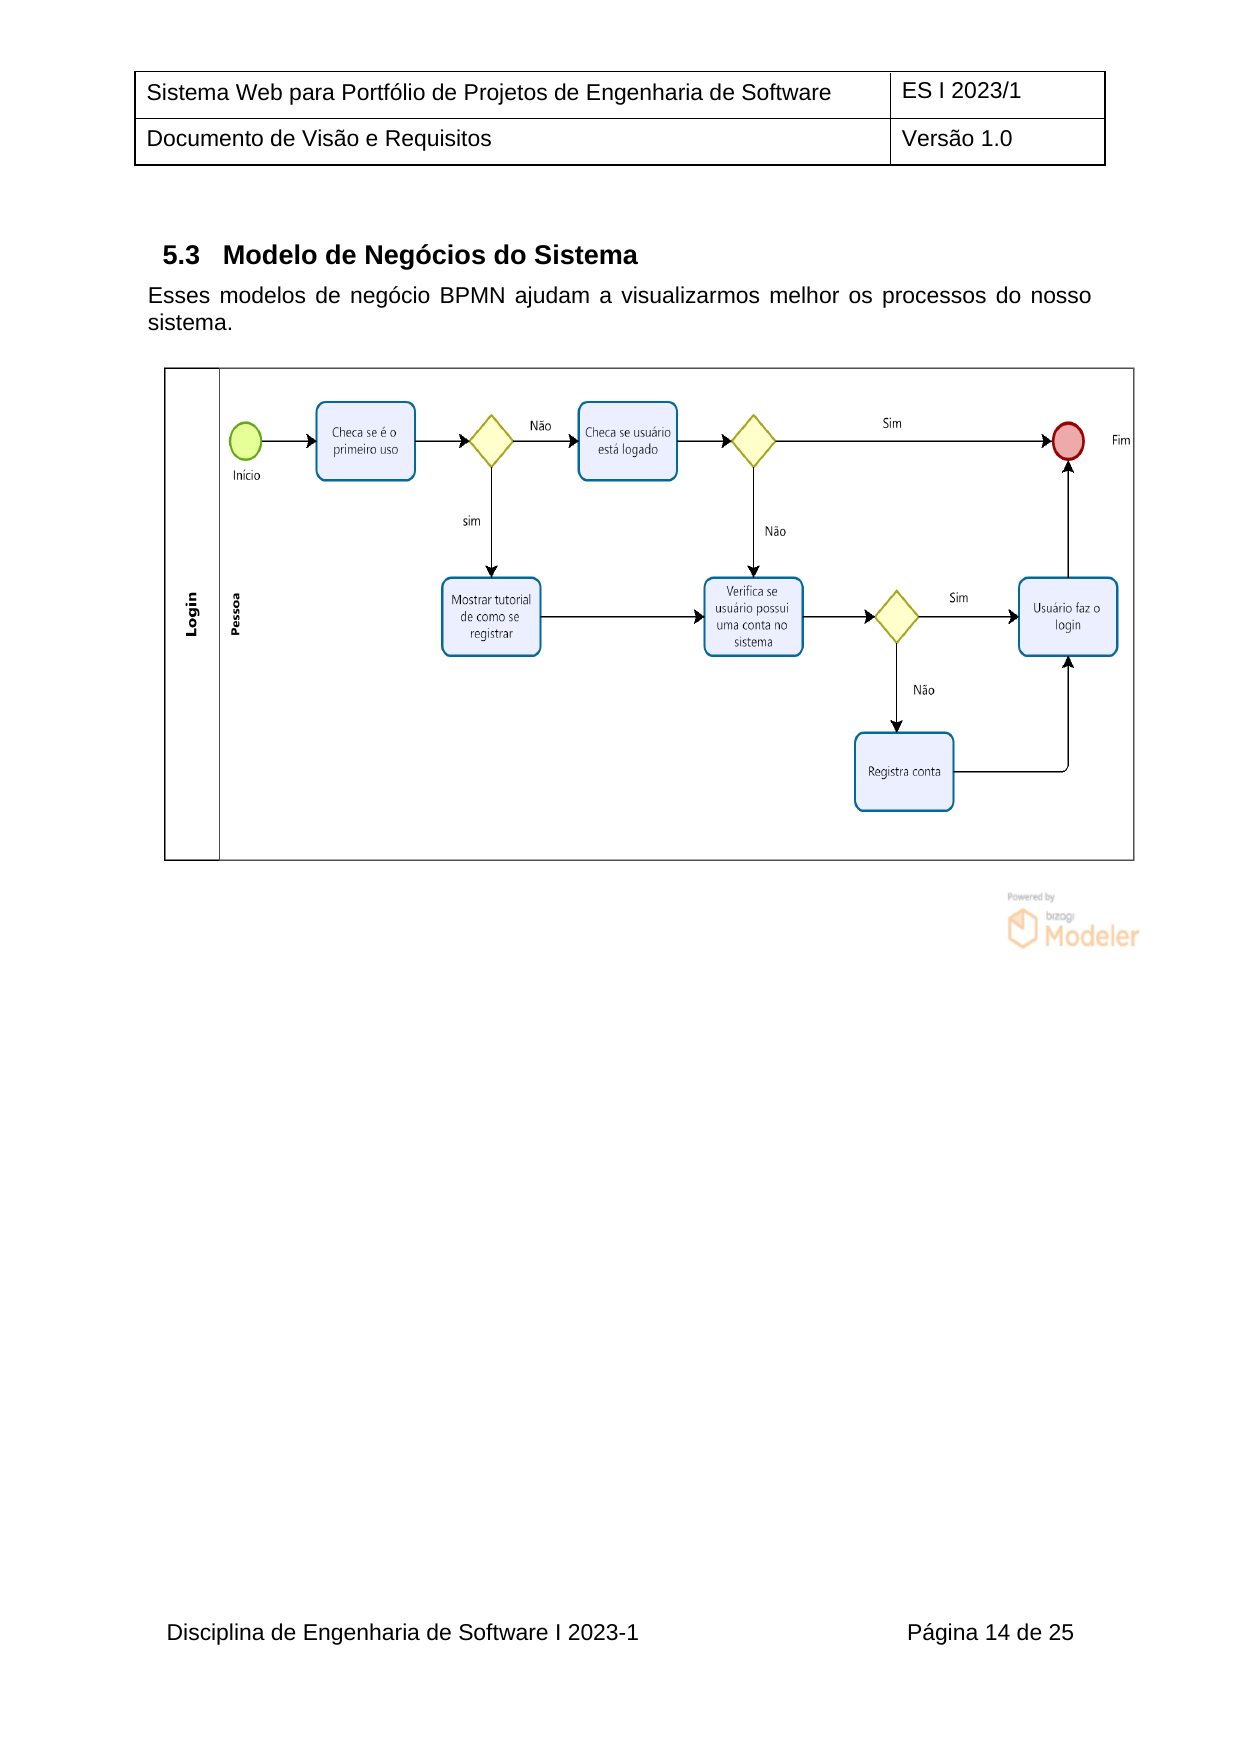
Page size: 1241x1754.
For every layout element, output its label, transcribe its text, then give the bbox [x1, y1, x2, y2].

text Esses modelos de negócio BPMN ajudam a visualizarmos melhor os processos do nosso sistema. [148, 282, 1092, 335]
picture [147, 347, 1198, 1050]
subtitle Modelo de Negócios do Sistema [162, 239, 1092, 270]
